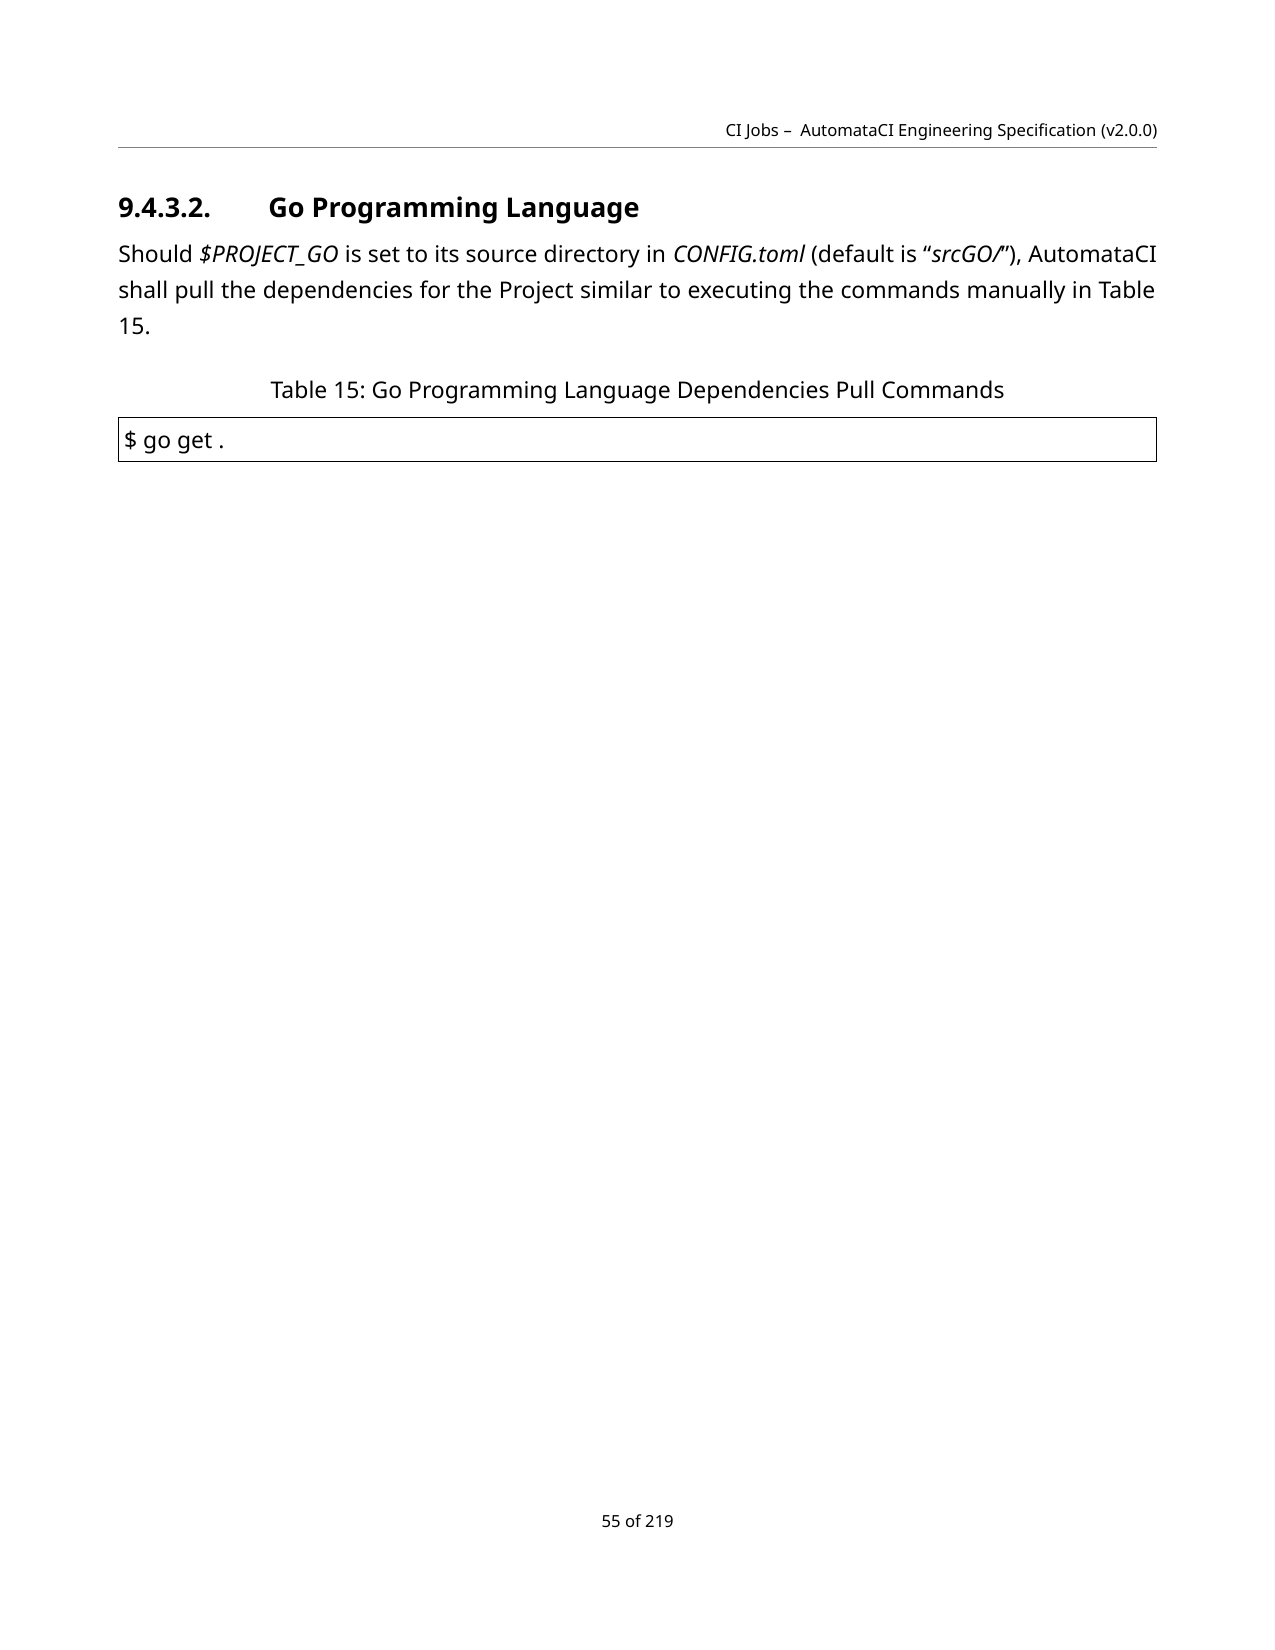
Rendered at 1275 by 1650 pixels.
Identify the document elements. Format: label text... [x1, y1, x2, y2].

text Should $PROJECT_GO is set to its source directory in CONFIG.toml (default is “srcGO/”), AutomataCI shall pull the dependencies for the Project similar to executing the commands manually in Table 15. [118, 238, 1157, 341]
table_header $ go get . [119, 418, 1156, 461]
subtitle Go Programming Language [118, 189, 1157, 226]
text Table 15: Go Programming Language Dependencies Pull Commands [118, 373, 1157, 405]
